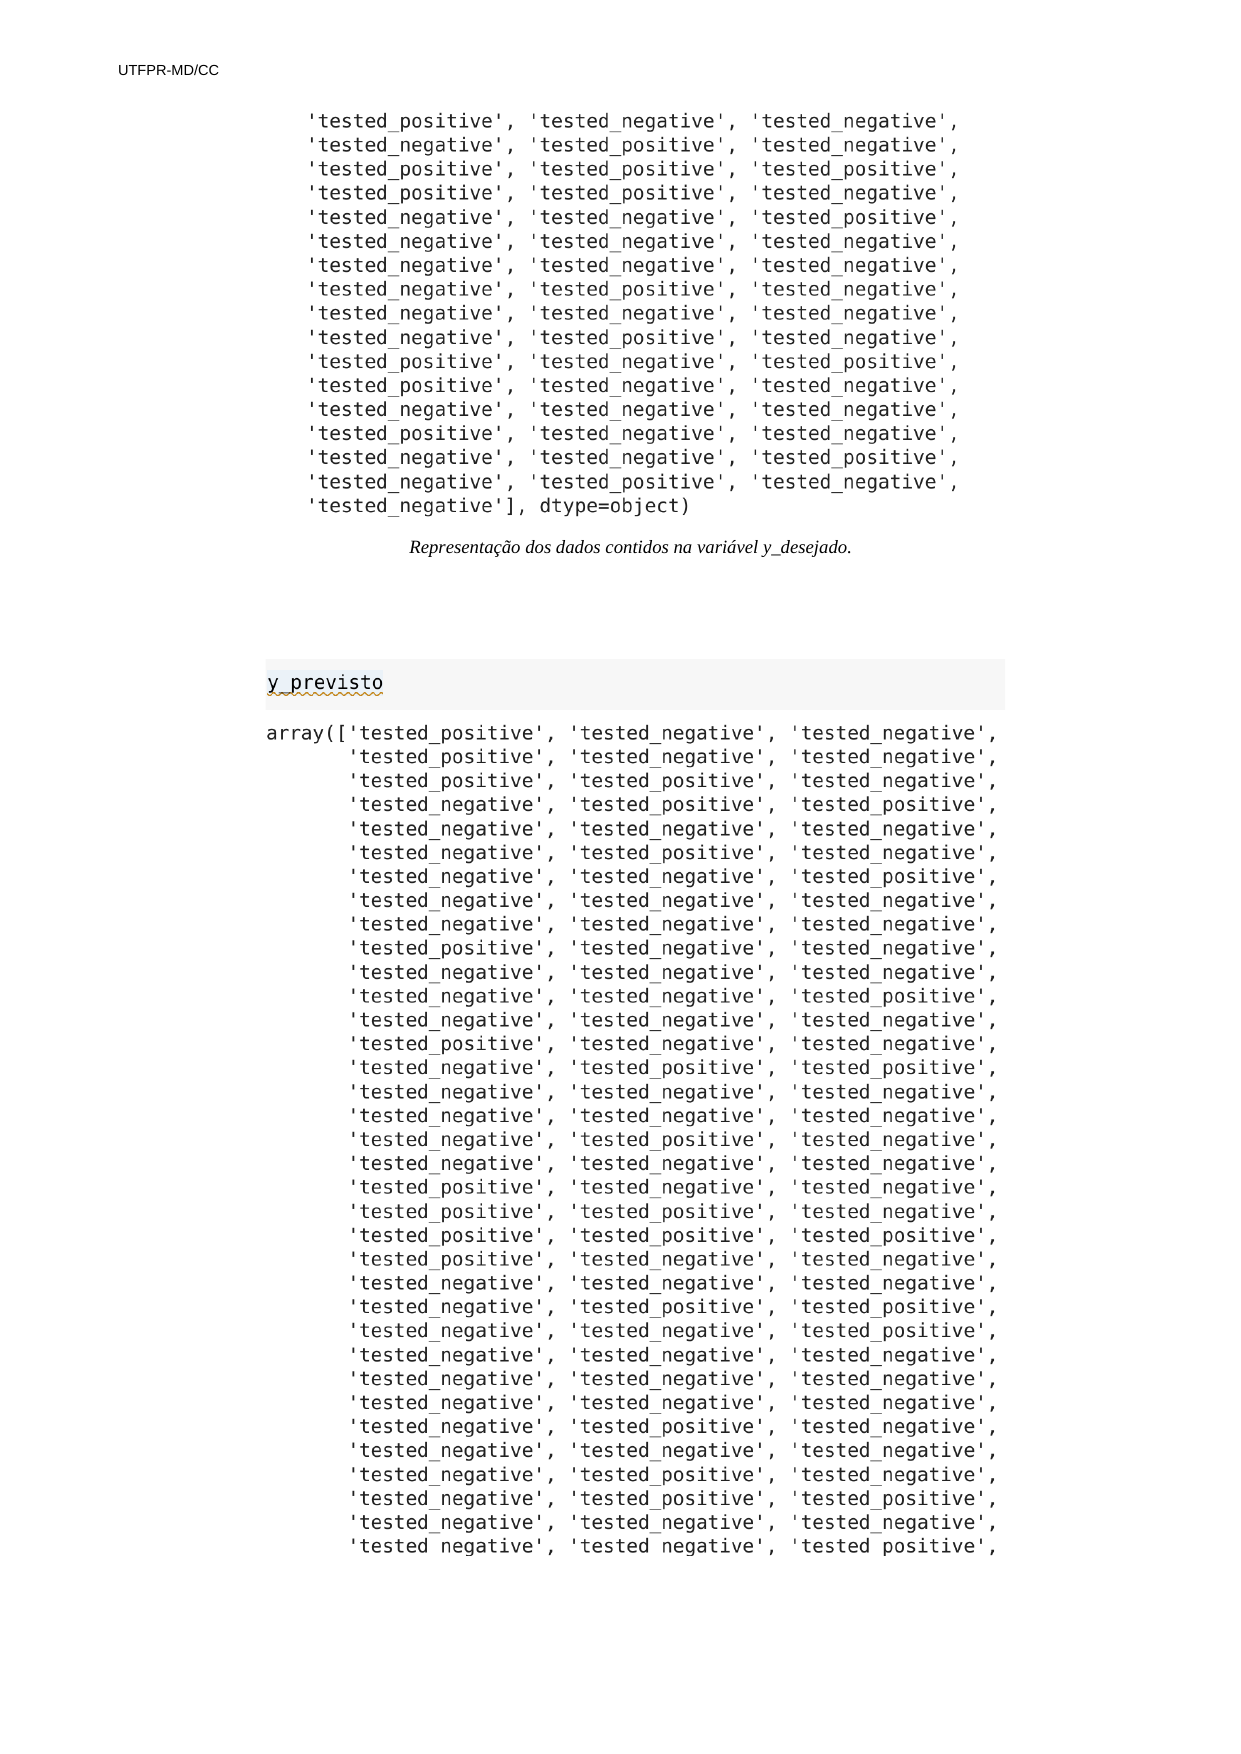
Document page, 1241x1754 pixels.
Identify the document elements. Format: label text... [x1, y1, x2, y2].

picture [265, 659, 1006, 1556]
picture [285, 109, 965, 522]
subtitle Representação dos dados contidos na variável y_desejado. [188, 536, 1073, 558]
